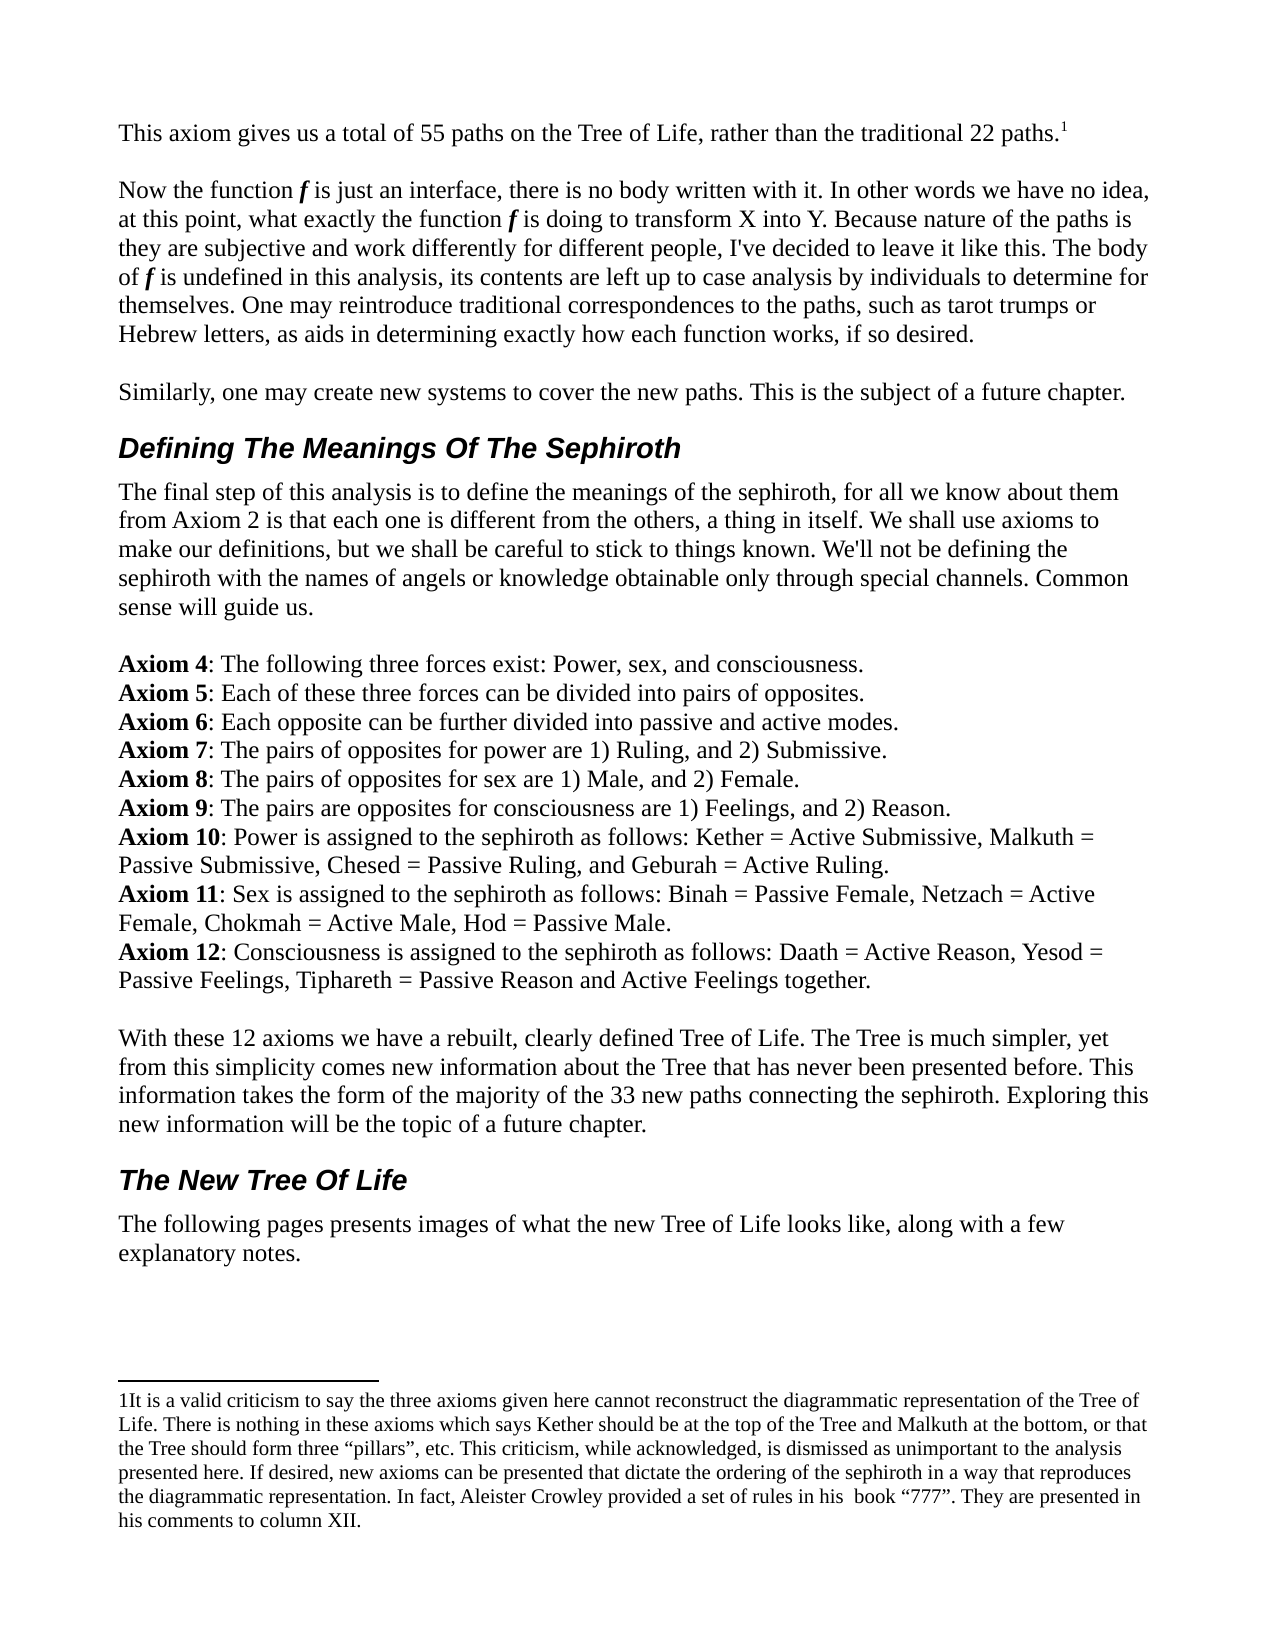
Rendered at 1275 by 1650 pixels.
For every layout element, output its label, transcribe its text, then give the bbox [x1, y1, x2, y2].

text Now the function f is just an interface, there is no body written with it. In other words we have no idea, at this point, what exactly the function f is doing to transform X into Y. Because nature of the paths is they are subjective and work differently for different people, I've decided to leave it like this. The body of f is undefined in this analysis, its contents are left up to case analysis by individuals to determine for themselves. One may reintroduce traditional correspondences to the paths, such as tarot trumps or Hebrew letters, as aids in determining exactly how each function works, if so desired. [118, 176, 1157, 348]
subtitle Defining The Meanings Of The Sephiroth [118, 431, 1157, 464]
text Axiom 6: Each opposite can be further divided into passive and active modes. [118, 707, 1157, 735]
text Female, Chokmah = Active Male, Hod = Passive Male. [118, 908, 1157, 937]
text With these 12 axioms we have a rebuilt, clearly defined Tree of Life. The Tree is much simpler, yet from this simplicity comes new information about the Tree that has never been presented before. This information takes the form of the majority of the 33 new paths connecting the sephiroth. Exploring this new information will be the topic of a future chapter. [118, 1023, 1157, 1138]
text Axiom 5: Each of these three forces can be divided into pairs of opposites. [118, 678, 1157, 707]
text Axiom 4: The following three forces exist: Power, sex, and consciousness. [118, 649, 1157, 678]
text This axiom gives us a total of 55 paths on the Tree of Life, rather than the traditional 22 paths. [118, 118, 1157, 147]
text Axiom 8: The pairs of opposites for sex are 1) Male, and 2) Female. [118, 764, 1157, 793]
text The final step of this analysis is to define the meanings of the sephiroth, for all we know about them from Axiom 2 is that each one is different from the others, a thing in itself. We shall use axioms to make our definitions, but we shall be careful to stick to things known. We'll not be defining the sephiroth with the names of angels or knowledge obtainable only through special channels. Common sense will guide us. [118, 477, 1157, 620]
text The following pages presents images of what the new Tree of Life looks like, along with a few explanatory notes. [118, 1209, 1157, 1266]
text It is a valid criticism to say the three axioms given here cannot reconstruct the diagrammatic representation of the Tree of Life. There is nothing in these axioms which says Kether should be at the top of the Tree and Malkuth at the bottom, or that the Tree should form three “pillars”, etc. This criticism, while acknowledged, is dismissed as unimportant to the analysis presented here. If desired, new axioms can be presented that dictate the ordering of the sephiroth in a way that reproduces the diagrammatic representation. In fact, Aleister Crowley provided a set of rules in his book “777”. They are presented in his comments to column XII. [118, 1387, 1157, 1532]
text Axiom 10: Power is assigned to the sephiroth as follows: Kether = Active Submissive, Malkuth = Passive Submissive, Chesed = Passive Ruling, and Geburah = Active Ruling. [118, 822, 1157, 879]
text Axiom 9: The pairs are opposites for consciousness are 1) Feelings, and 2) Reason. [118, 793, 1157, 822]
text Axiom 7: The pairs of opposites for power are 1) Ruling, and 2) Submissive. [118, 735, 1157, 764]
subtitle The New Tree Of Life [118, 1163, 1157, 1196]
text Axiom 11: Sex is assigned to the sephiroth as follows: Binah = Passive Female, Netzach = Active [118, 879, 1157, 908]
text Similarly, one may create new systems to cover the new paths. This is the subject of a future chapter. [118, 377, 1157, 406]
text Axiom 12: Consciousness is assigned to the sephiroth as follows: Daath = Active Reason, Yesod = Passive Feelings, Tiphareth = Passive Reason and Active Feelings together. [118, 937, 1157, 994]
